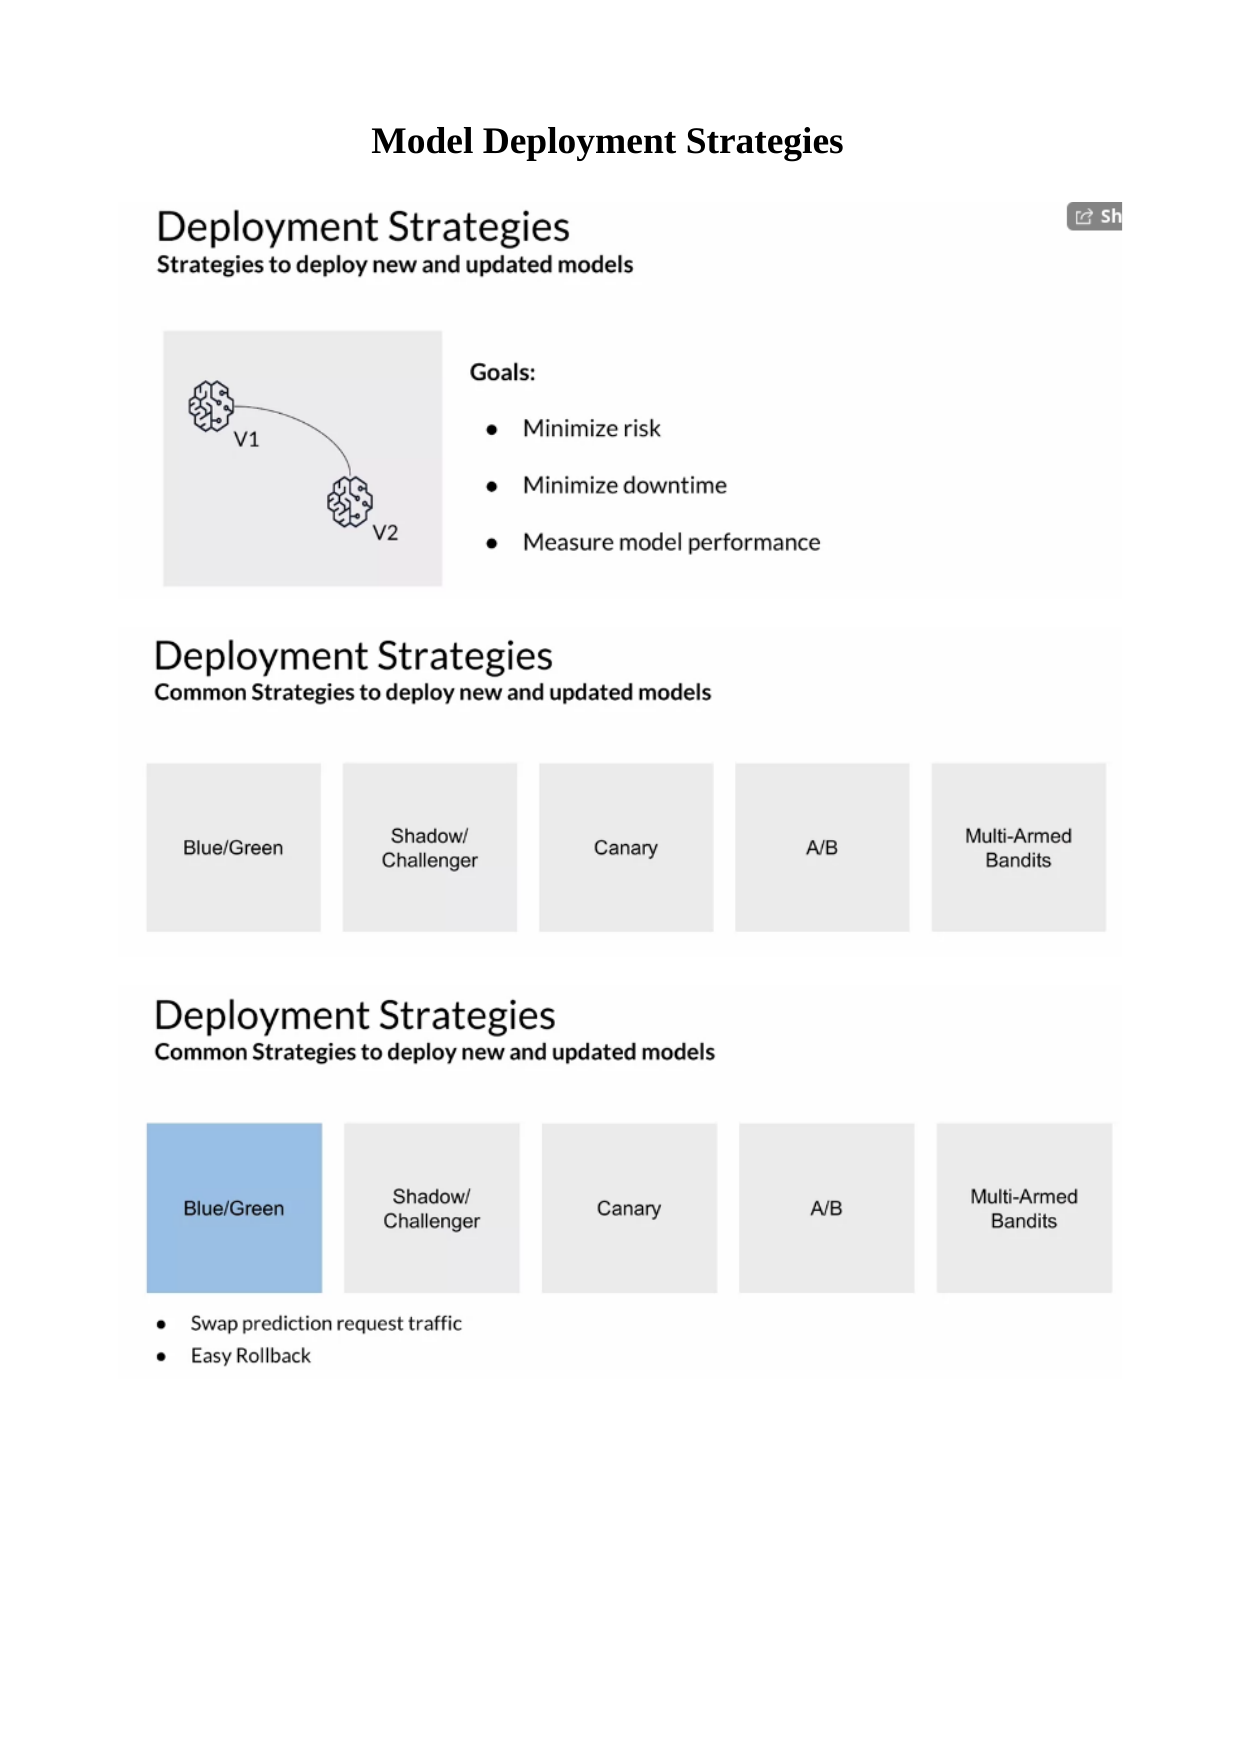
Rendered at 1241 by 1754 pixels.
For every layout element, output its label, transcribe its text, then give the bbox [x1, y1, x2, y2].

picture [118, 202, 1123, 599]
picture [118, 985, 1123, 1379]
subtitle Model Deployment Strategies [118, 118, 1122, 161]
picture [118, 627, 1123, 957]
